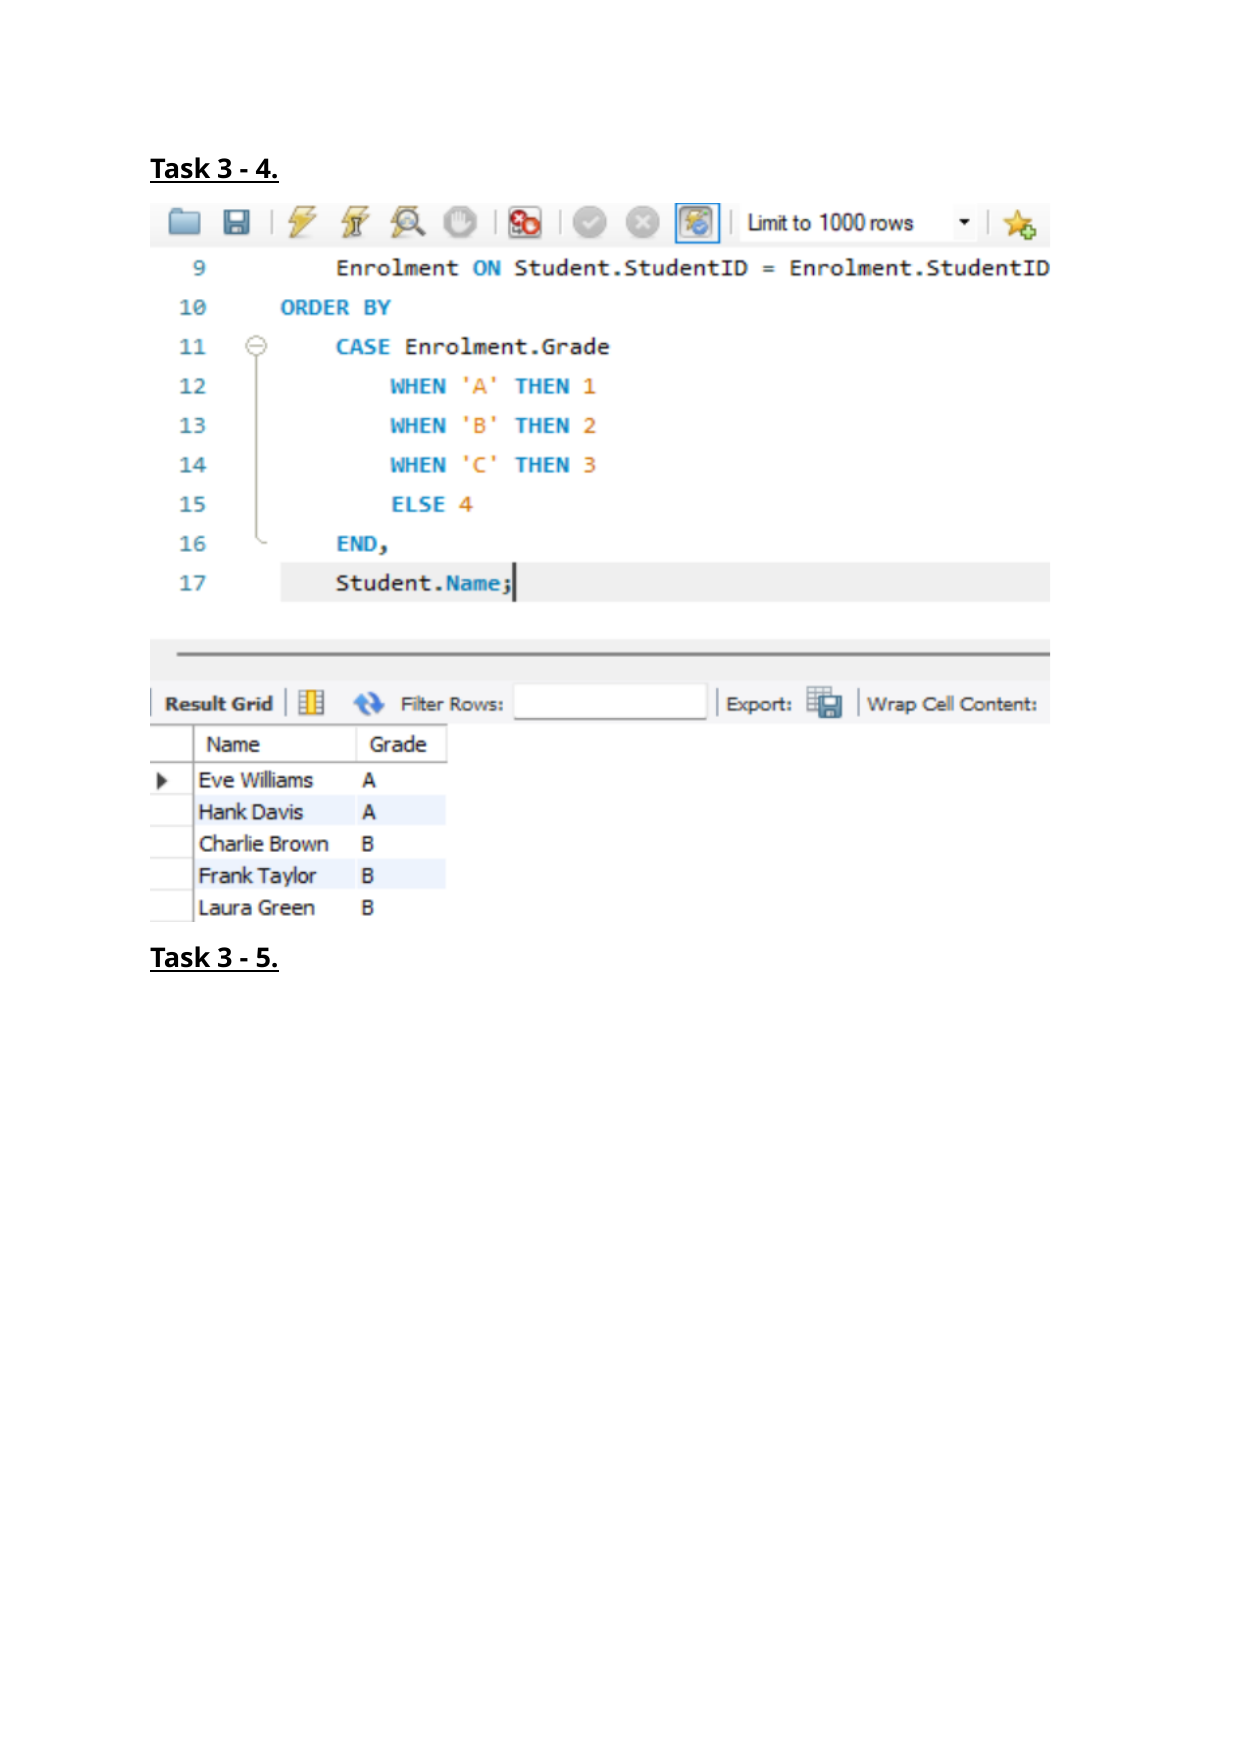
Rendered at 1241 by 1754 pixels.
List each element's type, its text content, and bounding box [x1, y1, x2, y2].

text Task 3 - 4. [150, 150, 1090, 187]
text Task 3 - 5. [150, 939, 1090, 976]
